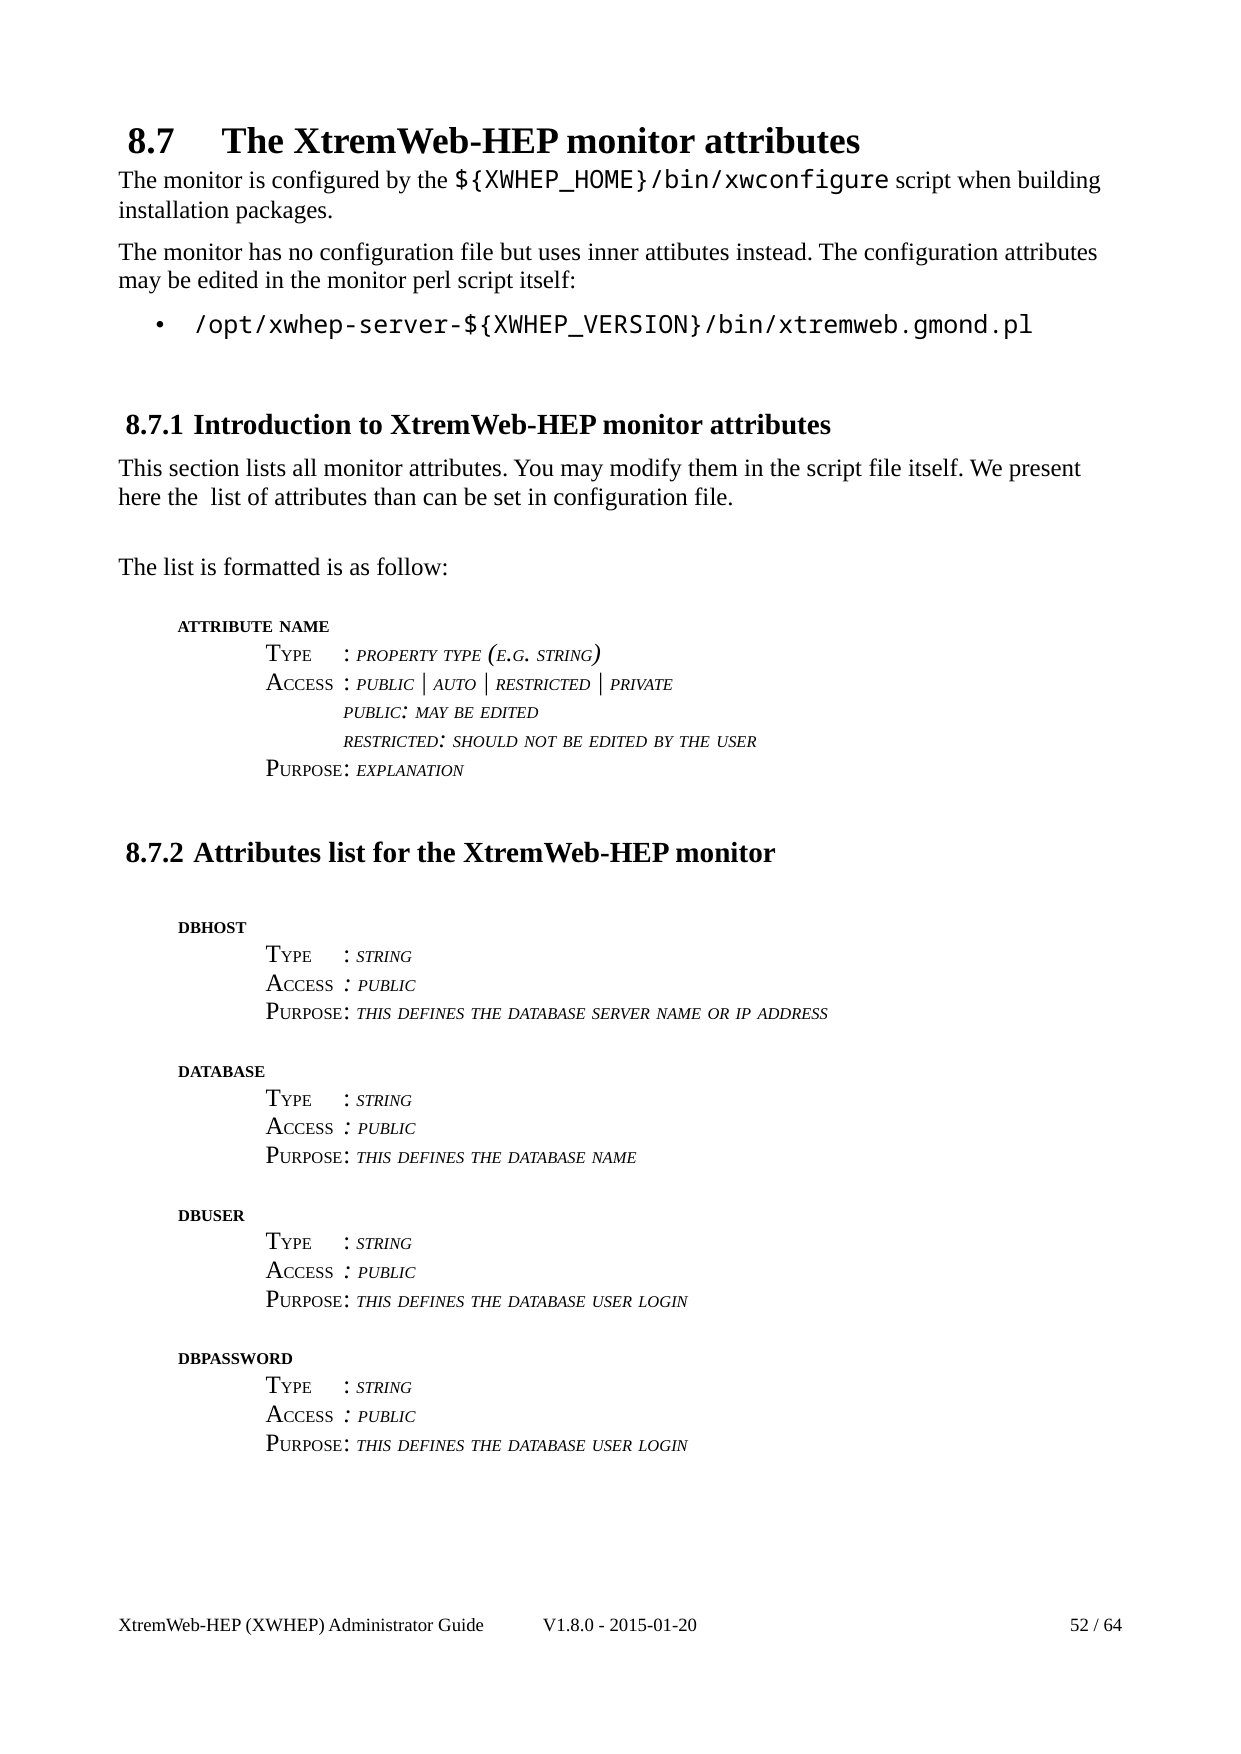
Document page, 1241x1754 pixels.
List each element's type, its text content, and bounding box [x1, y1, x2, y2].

text Access : public [265, 968, 1122, 996]
text dbuser [178, 1198, 1122, 1226]
subtitle Introduction to XtremWeb-HEP monitor attributes [118, 407, 1122, 440]
text Access : public [265, 1255, 1122, 1284]
text Purpose : this defines the database user login [265, 1428, 1122, 1456]
text restricted: should not be edited by the user [265, 724, 1122, 753]
text dbhost [178, 910, 1122, 939]
subtitle The XtremWeb-HEP monitor attributes [118, 118, 1122, 161]
text Purpose : this defines the database user login [265, 1284, 1122, 1313]
text Purpose : explanation [265, 753, 1122, 782]
text dbpassword [178, 1341, 1122, 1370]
text The monitor has no configuration file but uses inner attibutes instead. The configuration attributes may be edited in the monitor perl script itself: [118, 237, 1122, 294]
text Type : string [265, 1226, 1122, 1255]
text attribute name [177, 609, 1122, 638]
text The list is formatted is as follow: [118, 552, 1122, 580]
text Access : public [265, 1399, 1122, 1428]
text Access : public [265, 1111, 1122, 1140]
subtitle Attributes list for the XtremWeb-HEP monitor [118, 835, 1122, 869]
text This section lists all monitor attributes. You may modify them in the script file itself. We present here the list of attributes than can be set in configuration file. [118, 453, 1122, 510]
text Purpose : this defines the database name [265, 1140, 1122, 1169]
text database [178, 1054, 1122, 1083]
text public: may be edited [265, 695, 1122, 724]
text Type : string [265, 939, 1122, 968]
text Purpose : this defines the database server name or ip address [265, 996, 1122, 1025]
text Type : string [265, 1083, 1122, 1111]
text Type : property type (e.g. string) [265, 638, 1122, 667]
text The monitor is configured by the ${XWHEP_HOME}/bin/xwconfigure script when building installation packages. [118, 161, 1122, 224]
text Access : public | auto | restricted | private [265, 667, 1122, 695]
list /opt/xwhep-server-${XWHEP_VERSION}/bin/xtremweb.gmond.pl [156, 307, 1122, 341]
text Type : string [265, 1370, 1122, 1399]
